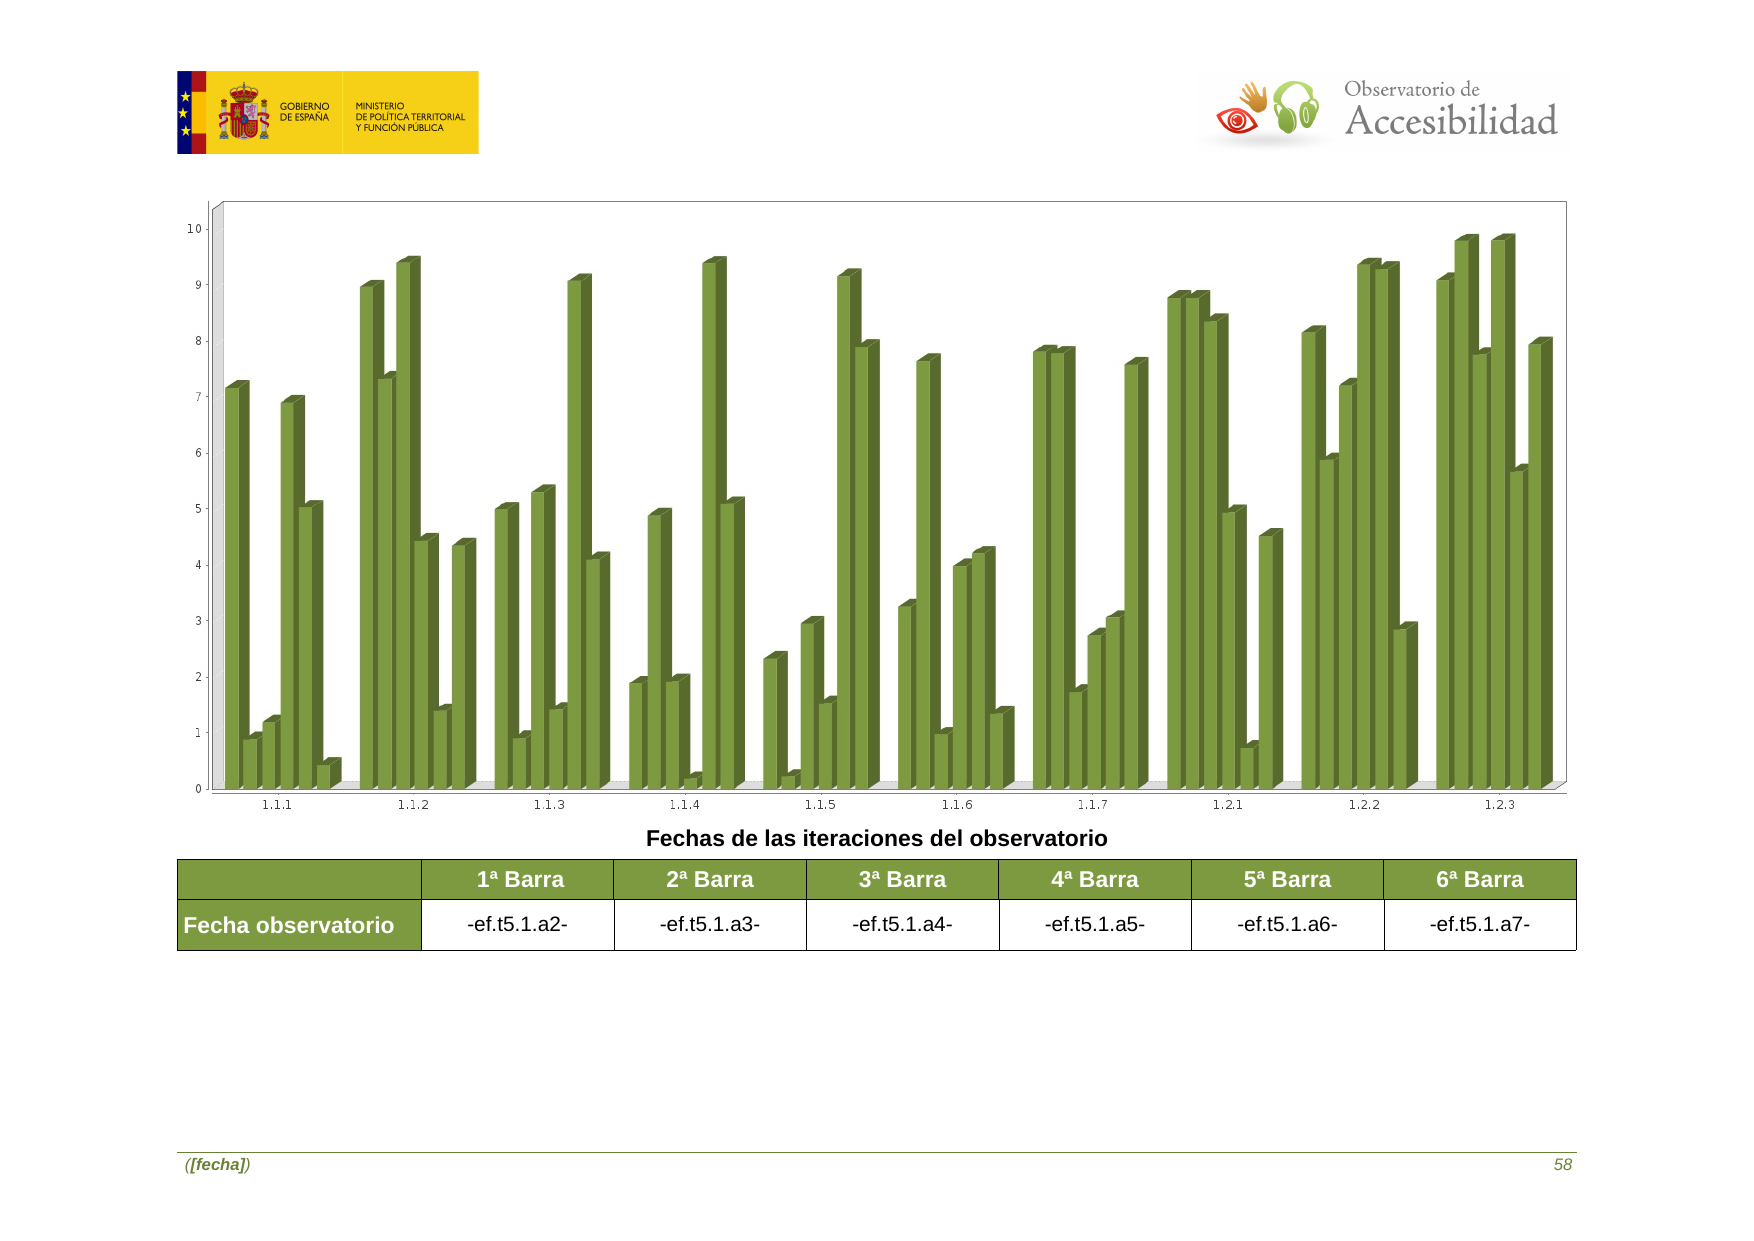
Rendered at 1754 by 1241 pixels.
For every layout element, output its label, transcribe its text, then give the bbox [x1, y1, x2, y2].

table_header 1ª Barra [422, 860, 613, 899]
table_header 5ª Barra [1192, 860, 1383, 899]
table_header 3ª Barra [807, 860, 998, 899]
table_cell -ef.t5.1.a7- [1385, 900, 1576, 950]
table_cell -ef.t5.1.a2- [422, 900, 614, 950]
table_cell -ef.t5.1.a5- [1000, 900, 1191, 950]
picture [177, 192, 1577, 817]
table_header 2ª Barra [614, 860, 806, 899]
picture [177, 71, 479, 154]
table_cell -ef.t5.1.a3- [615, 900, 806, 950]
table_header 6ª Barra [1384, 860, 1576, 899]
table_cell Fecha observatorio [178, 900, 421, 950]
table_header [178, 860, 421, 899]
table_header 4ª Barra [999, 860, 1191, 899]
table_cell -ef.t5.1.a4- [807, 900, 999, 950]
table_cell -ef.t5.1.a6- [1192, 900, 1384, 950]
text Fechas de las iteraciones del observatorio [177, 817, 1577, 851]
picture [1196, 72, 1572, 154]
